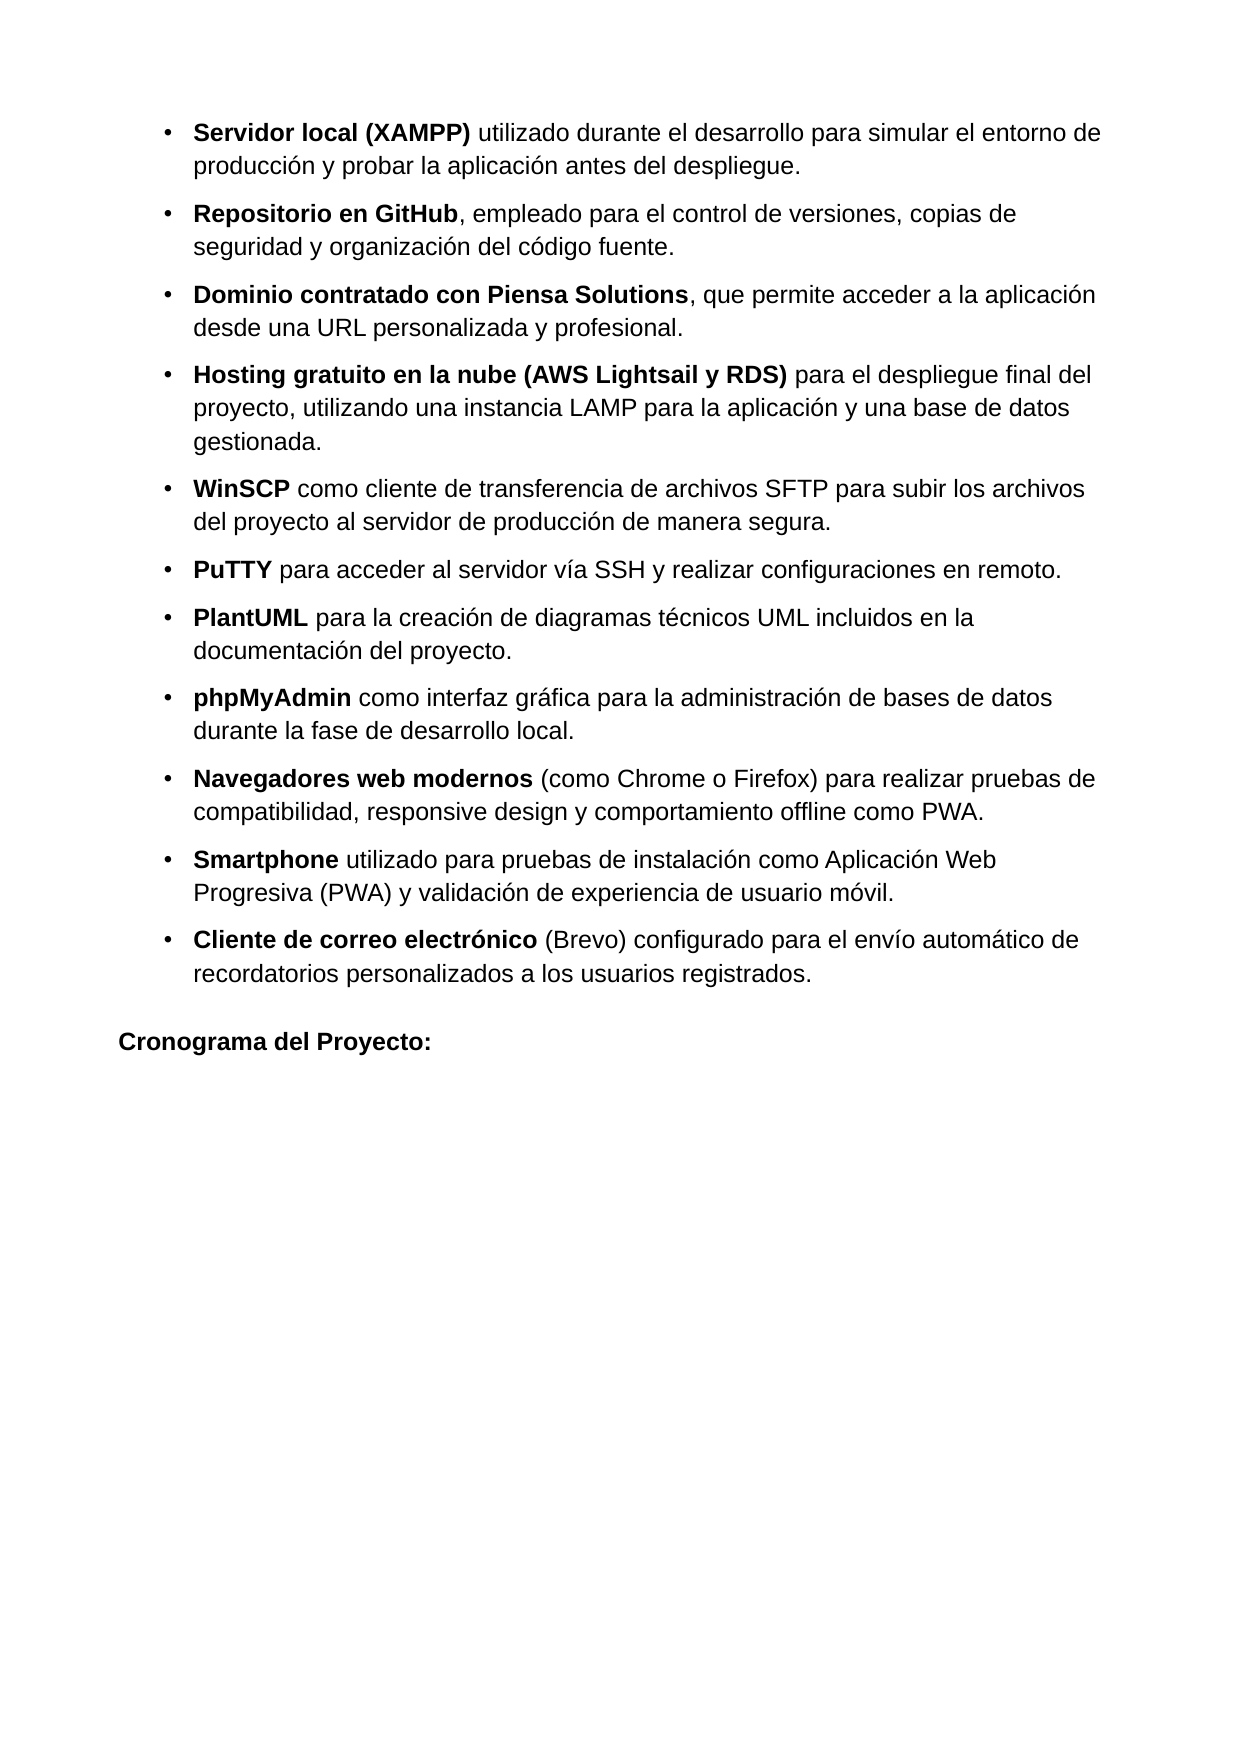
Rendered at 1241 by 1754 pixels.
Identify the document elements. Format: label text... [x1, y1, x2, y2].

list PuTTY para acceder al servidor vía SSH y realizar configuraciones en remoto. [164, 555, 1122, 584]
list Smartphone utilizado para pruebas de instalación como Aplicación Web Progresiva (PWA) y validación de experiencia de usuario móvil. [164, 845, 1122, 907]
list Dominio contratado con Piensa Solutions, que permite acceder a la aplicación desde una URL personalizada y profesional. [164, 279, 1122, 341]
list phpMyAdmin como interfaz gráfica para la administración de bases de datos durante la fase de desarrollo local. [164, 683, 1122, 745]
subtitle Cronograma del Proyecto: [118, 1027, 1122, 1056]
list Hosting gratuito en la nube (AWS Lightsail y RDS) para el despliegue final del proyecto, utilizando una instancia LAMP para la aplicación y una base de datos gestionada. [164, 360, 1122, 455]
list Cliente de correo electrónico (Brevo) configurado para el envío automático de recordatorios personalizados a los usuarios registrados. [164, 925, 1122, 987]
list WinSCP como cliente de transferencia de archivos SFTP para subir los archivos del proyecto al servidor de producción de manera segura. [164, 474, 1122, 536]
list PlantUML para la creación de diagramas técnicos UML incluidos en la documentación del proyecto. [164, 602, 1122, 664]
list Navegadores web modernos (como Chrome o Firefox) para realizar pruebas de compatibilidad, responsive design y comportamiento offline como PWA. [164, 764, 1122, 826]
list Repositorio en GitHub, empleado para el control de versiones, copias de seguridad y organización del código fuente. [164, 199, 1122, 261]
list Servidor local (XAMPP) utilizado durante el desarrollo para simular el entorno de producción y probar la aplicación antes del despliegue. [164, 118, 1122, 180]
